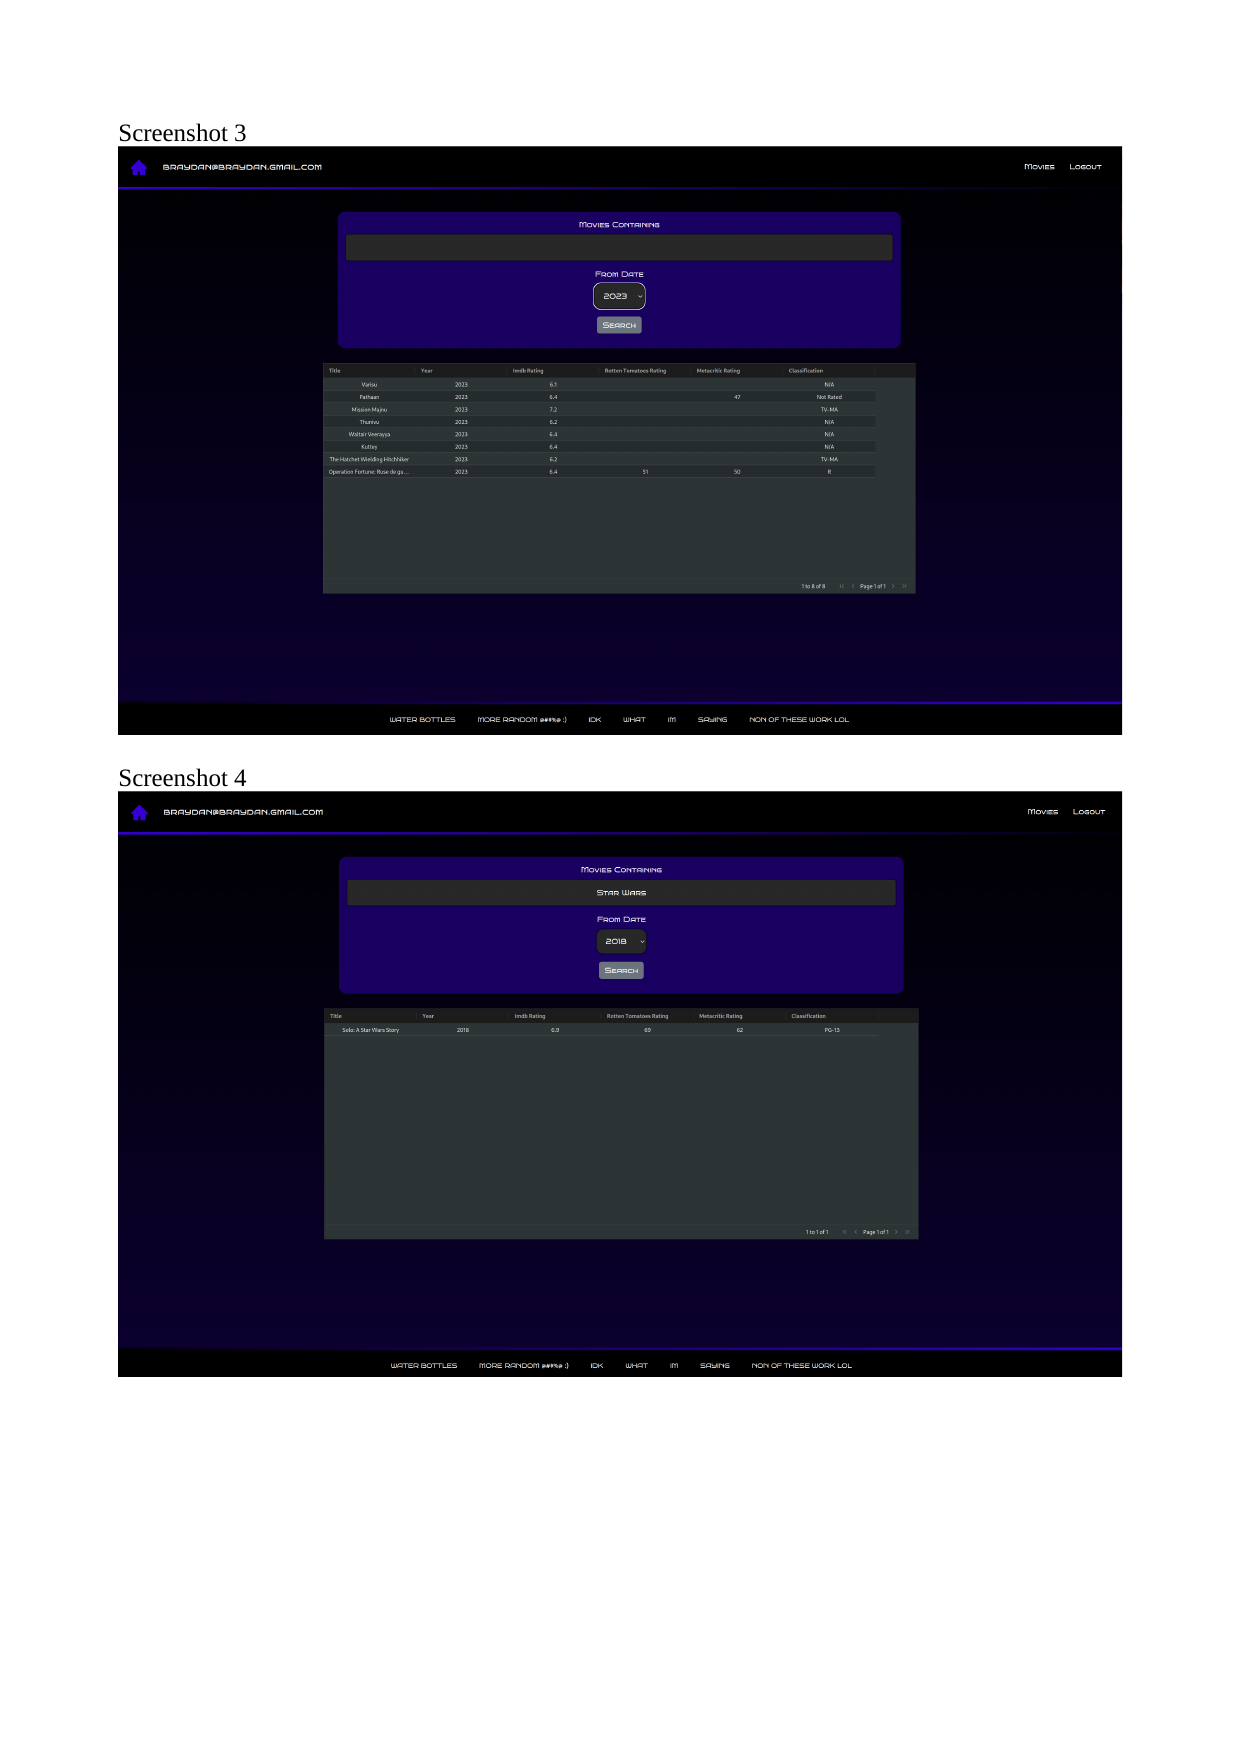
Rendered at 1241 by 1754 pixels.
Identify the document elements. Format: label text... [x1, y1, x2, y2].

picture [118, 146, 1123, 735]
text Screenshot 4 [118, 763, 1122, 791]
picture [118, 791, 1123, 1377]
text Screenshot 3 [118, 118, 1122, 146]
